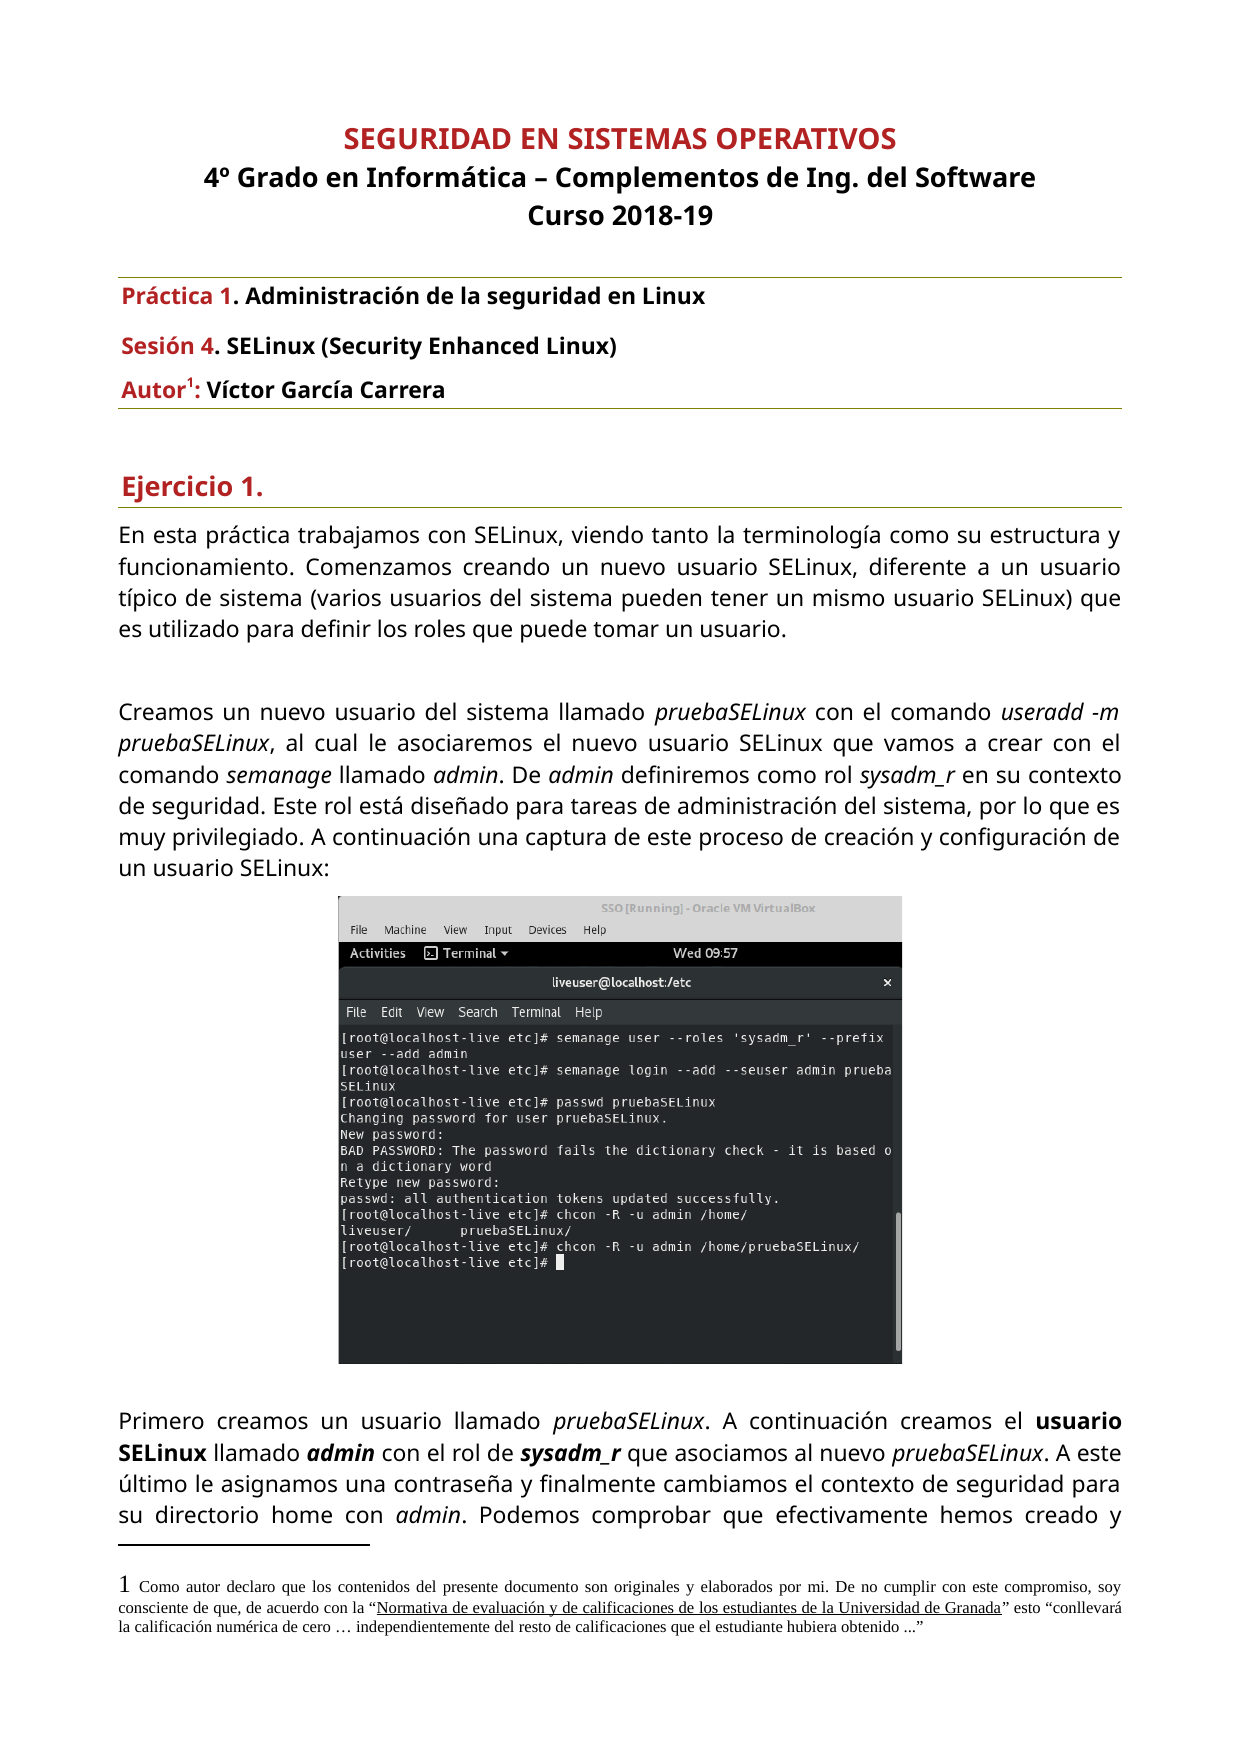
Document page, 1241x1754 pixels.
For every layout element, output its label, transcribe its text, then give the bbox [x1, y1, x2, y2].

text En esta práctica trabajamos con SELinux, viendo tanto la terminología como su estructura y funcionamiento. Comenzamos creando un nuevo usuario SELinux, diferente a un usuario típico de sistema (varios usuarios del sistema pueden tener un mismo usuario SELinux) que es utilizado para definir los roles que puede tomar un usuario. [118, 519, 1122, 644]
text SEGURIDAD EN SISTEMAS OPERATIVOS [118, 118, 1122, 158]
text Ejercicio 1. [118, 464, 1122, 507]
text Curso 2018-19 [118, 196, 1122, 233]
text 4º Grado en Informática – Complementos de Ing. del Software [118, 158, 1122, 195]
text Sesión 4. SELinux (Security Enhanced Linux) [118, 327, 1122, 361]
text Autor: Víctor García Carrera [118, 371, 1122, 408]
text Creamos un nuevo usuario del sistema llamado pruebaSELinux con el comando useradd -m pruebaSELinux, al cual le asociaremos el nuevo usuario SELinux que vamos a crear con el comando semanage llamado admin. De admin definiremos como rol sysadm_r en su contexto de seguridad. Este rol está diseñado para tareas de administración del sistema, por lo que es muy privilegiado. A continuación una captura de este proceso de creación y configuración de un usuario SELinux: [118, 696, 1122, 883]
text Como autor declaro que los contenidos del presente documento son originales y elaborados por mi. De no cumplir con este compromiso, soy consciente de que, de acuerdo con la “Normativa de evaluación y de calificaciones de los estudiantes de la Universidad de Granada” esto “conllevará la calificación numérica de cero … independientemente del resto de calificaciones que el estudiante hubiera obtenido ...” [118, 1569, 1122, 1636]
text Primero creamos un usuario llamado pruebaSELinux. A continuación creamos el usuario SELinux llamado admin con el rol de sysadm_r que asociamos al nuevo pruebaSELinux. A este último le asignamos una contraseña y finalmente cambiamos el contexto de seguridad para su directorio home con admin. Podemos comprobar que efectivamente hemos creado y [118, 1405, 1122, 1530]
text Práctica 1. Administración de la seguridad en Linux [118, 278, 1122, 314]
